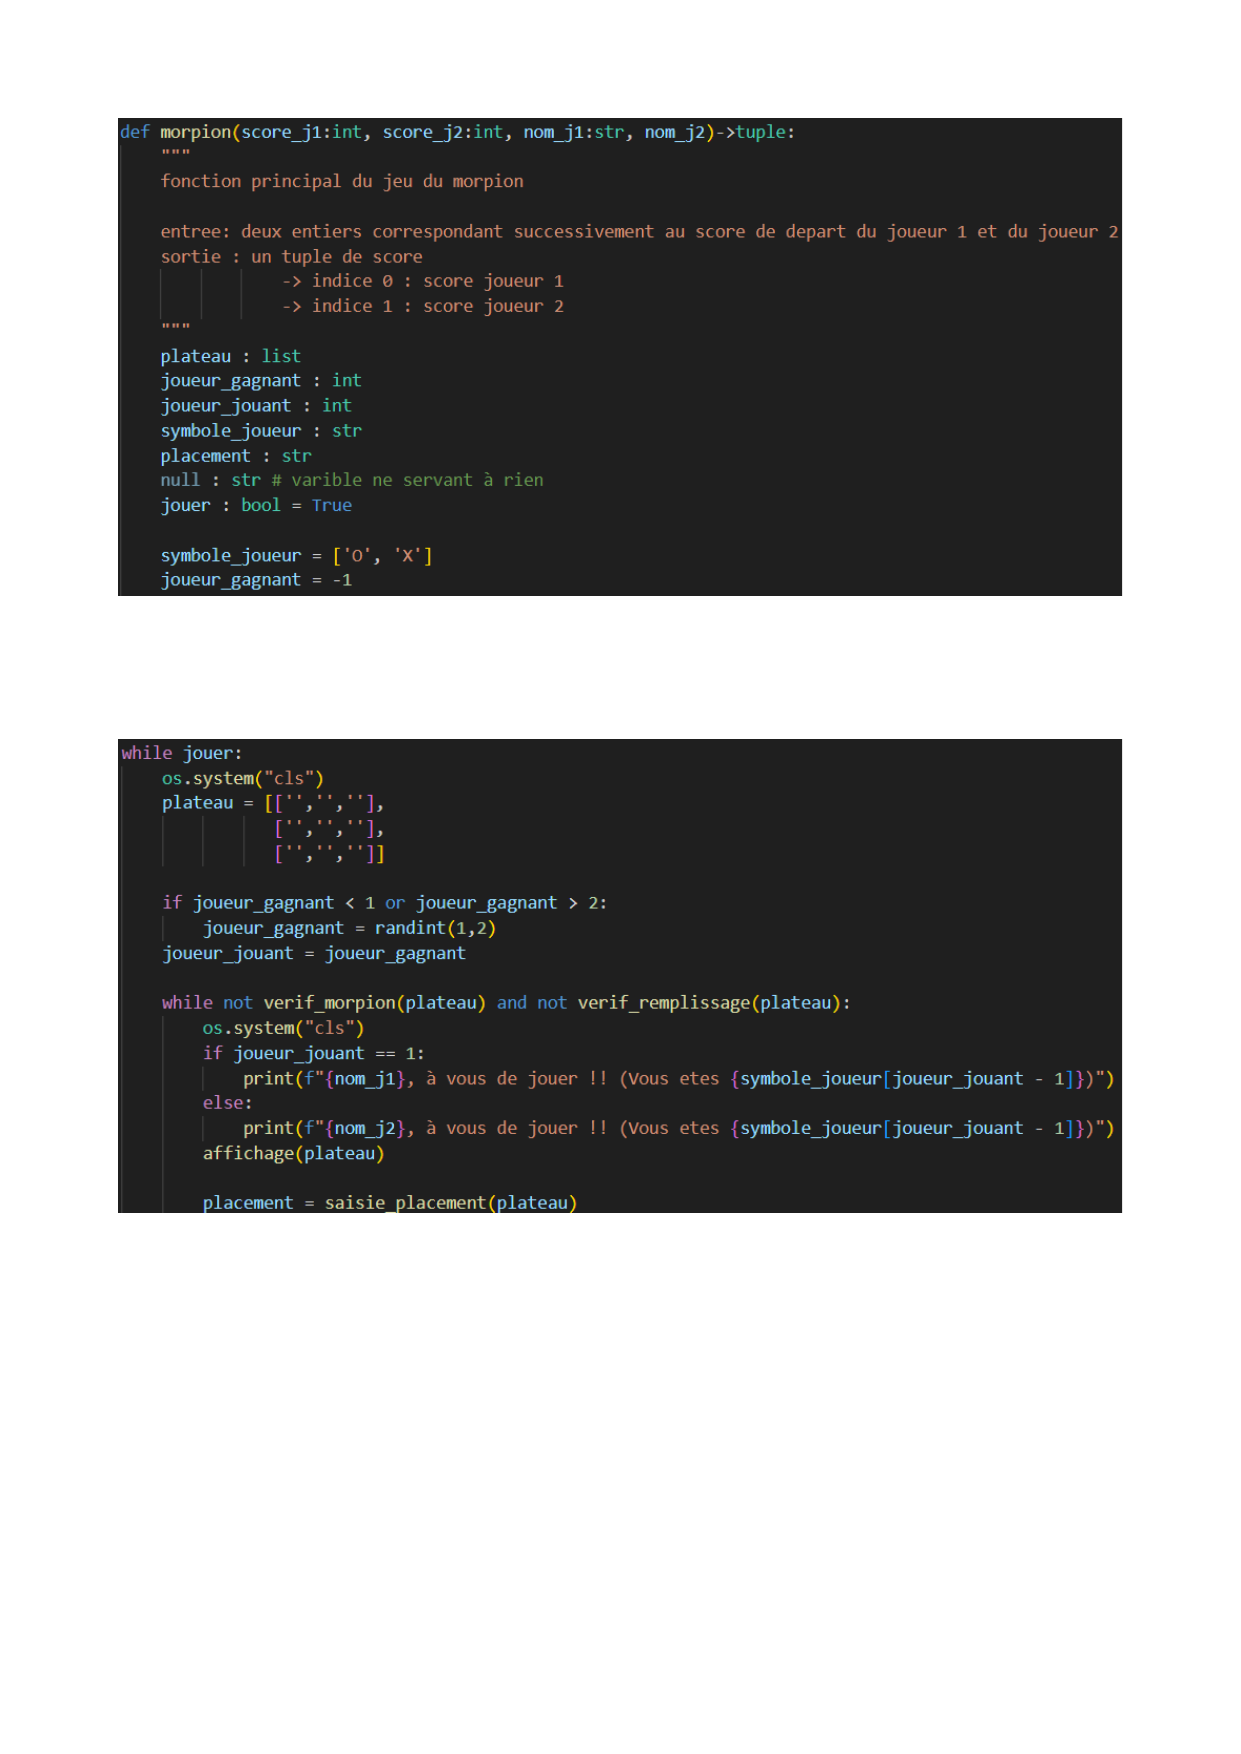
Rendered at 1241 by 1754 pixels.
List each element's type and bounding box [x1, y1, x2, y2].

picture [118, 118, 1123, 596]
picture [118, 739, 1123, 1213]
